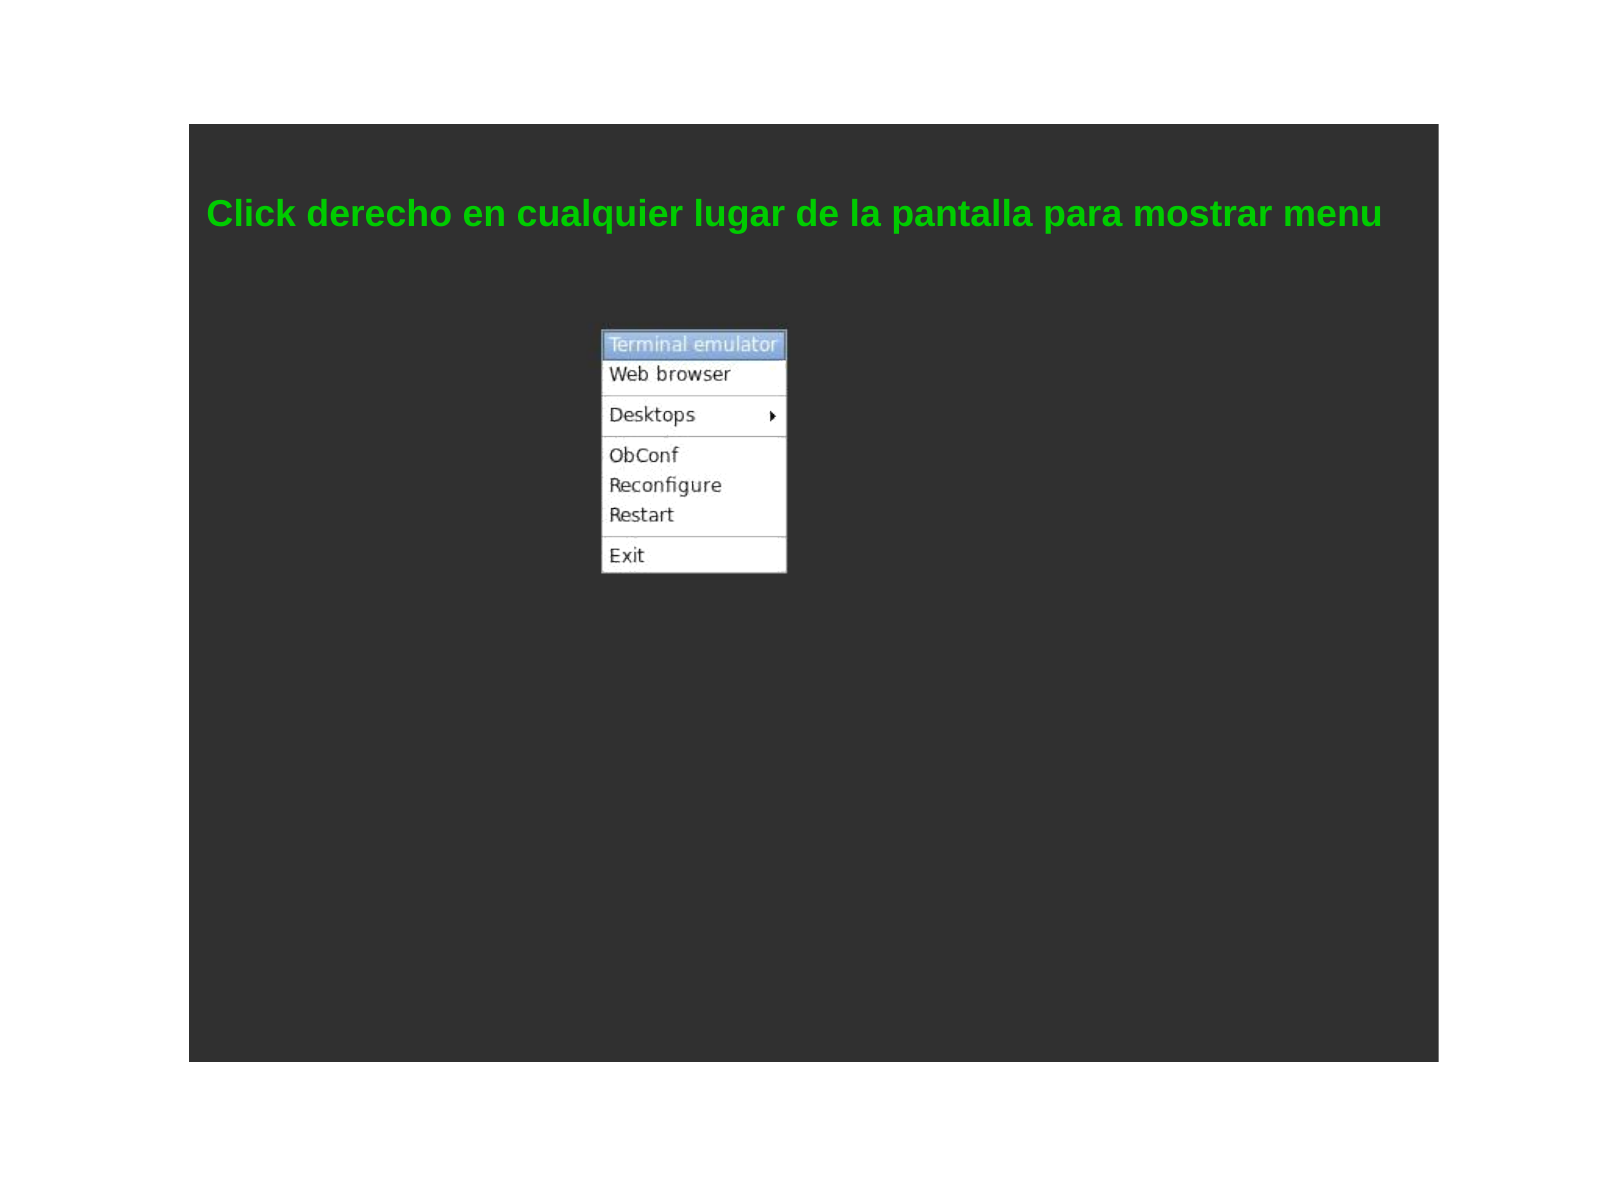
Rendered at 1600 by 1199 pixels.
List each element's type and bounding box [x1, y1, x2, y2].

picture [189, 124, 1439, 1062]
